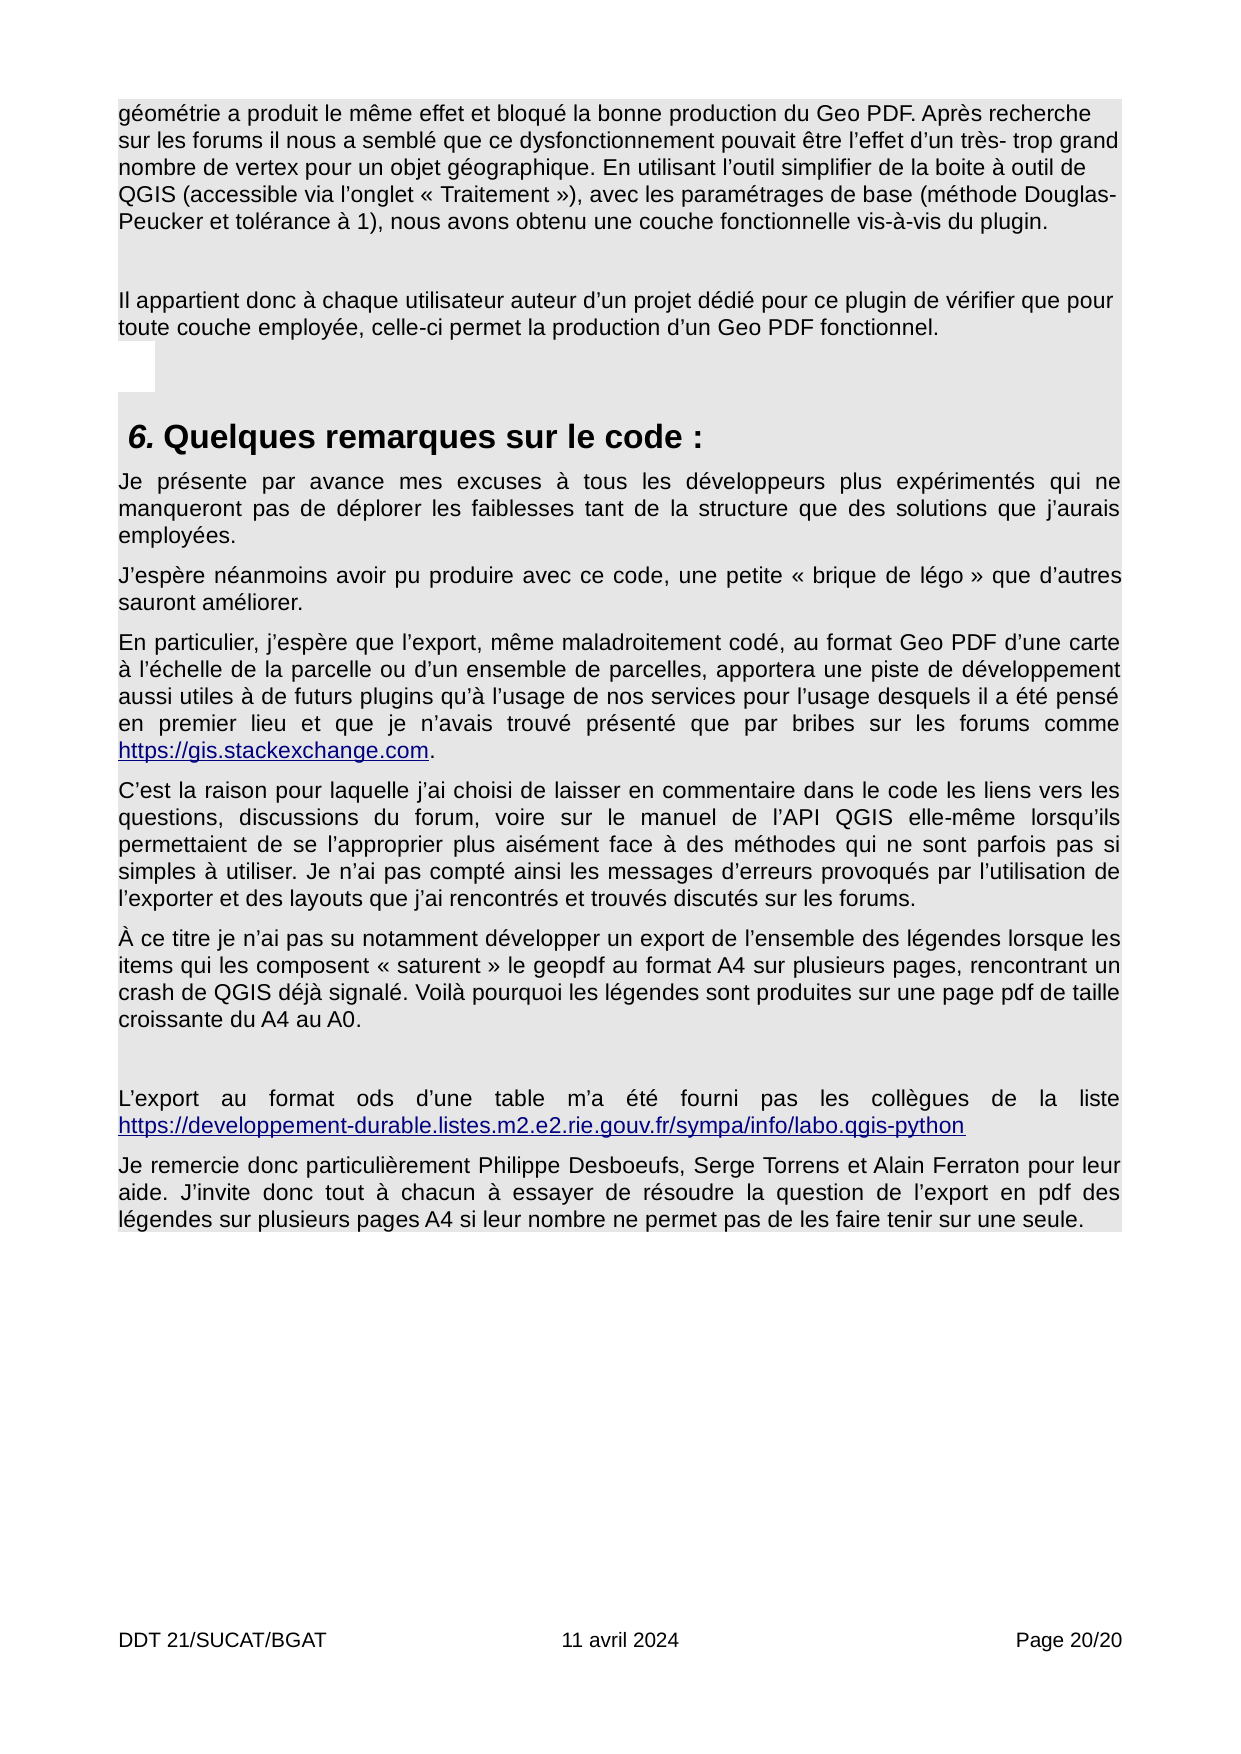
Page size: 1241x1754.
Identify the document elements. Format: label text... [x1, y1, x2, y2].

text À ce titre je n’ai pas su notamment développer un export de l’ensemble des légendes lorsque les items qui les composent « saturent » le geopdf au format A4 sur plusieurs pages, rencontrant un crash de QGIS déjà signalé. Voilà pourquoi les légendes sont produites sur une page pdf de taille croissante du A4 au A0. [118, 924, 1122, 1032]
text C’est la raison pour laquelle j’ai choisi de laisser en commentaire dans le code les liens vers les questions, discussions du forum, voire sur le manuel de l’API QGIS elle-même lorsqu’ils permettaient de se l’approprier plus aisément face à des méthodes qui ne sont parfois pas si simples à utiliser. Je n’ai pas compté ainsi les messages d’erreurs provoqués par l’utilisation de l’exporter et des layouts que j’ai rencontrés et trouvés discutés sur les forums. [118, 776, 1122, 911]
text géométrie a produit le même effet et bloqué la bonne production du Geo PDF. Après recherche sur les forums il nous a semblé que ce dysfonctionnement pouvait être l’effet d’un très- trop grand nombre de vertex pour un objet géographique. En utilisant l’outil simplifier de la boite à outil de QGIS (accessible via l’onglet « Traitement »), avec les paramétrages de base (méthode Douglas-Peucker et tolérance à 1), nous avons obtenu une couche fonctionnelle vis-à-vis du plugin. [118, 99, 1122, 234]
text L’export au format ods d’une table m’a été fourni pas les collègues de la liste https://developpement-durable.listes.m2.e2.rie.gouv.fr/sympa/info/labo.qgis-python [118, 1084, 1122, 1138]
text Je remercie donc particulièrement Philippe Desboeufs, Serge Torrens et Alain Ferraton pour leur aide. J’invite donc tout à chacun à essayer de résoudre la question de l’export en pdf des légendes sur plusieurs pages A4 si leur nombre ne permet pas de les faire tenir sur une seule. [118, 1151, 1122, 1232]
text J’espère néanmoins avoir pu produire avec ce code, une petite « brique de légo » que d’autres sauront améliorer. [118, 561, 1122, 616]
subtitle Quelques remarques sur le code : [118, 417, 1122, 455]
text En particulier, j’espère que l’export, même maladroitement codé, au format Geo PDF d’une carte à l’échelle de la parcelle ou d’un ensemble de parcelles, apportera une piste de développement aussi utiles à de futurs plugins qu’à l’usage de nos services pour l’usage desquels il a été pensé en premier lieu et que je n’avais trouvé présenté que par bribes sur les forums comme https://gis.stackexchange.com. [118, 628, 1122, 763]
text Il appartient donc à chaque utilisateur auteur d’un projet dédié pour ce plugin de vérifier que pour toute couche employée, celle-ci permet la production d’un Geo PDF fonctionnel. [118, 286, 1122, 341]
text Je présente par avance mes excuses à tous les développeurs plus expérimentés qui ne manqueront pas de déplorer les faiblesses tant de la structure que des solutions que j’aurais employées. [118, 468, 1122, 549]
